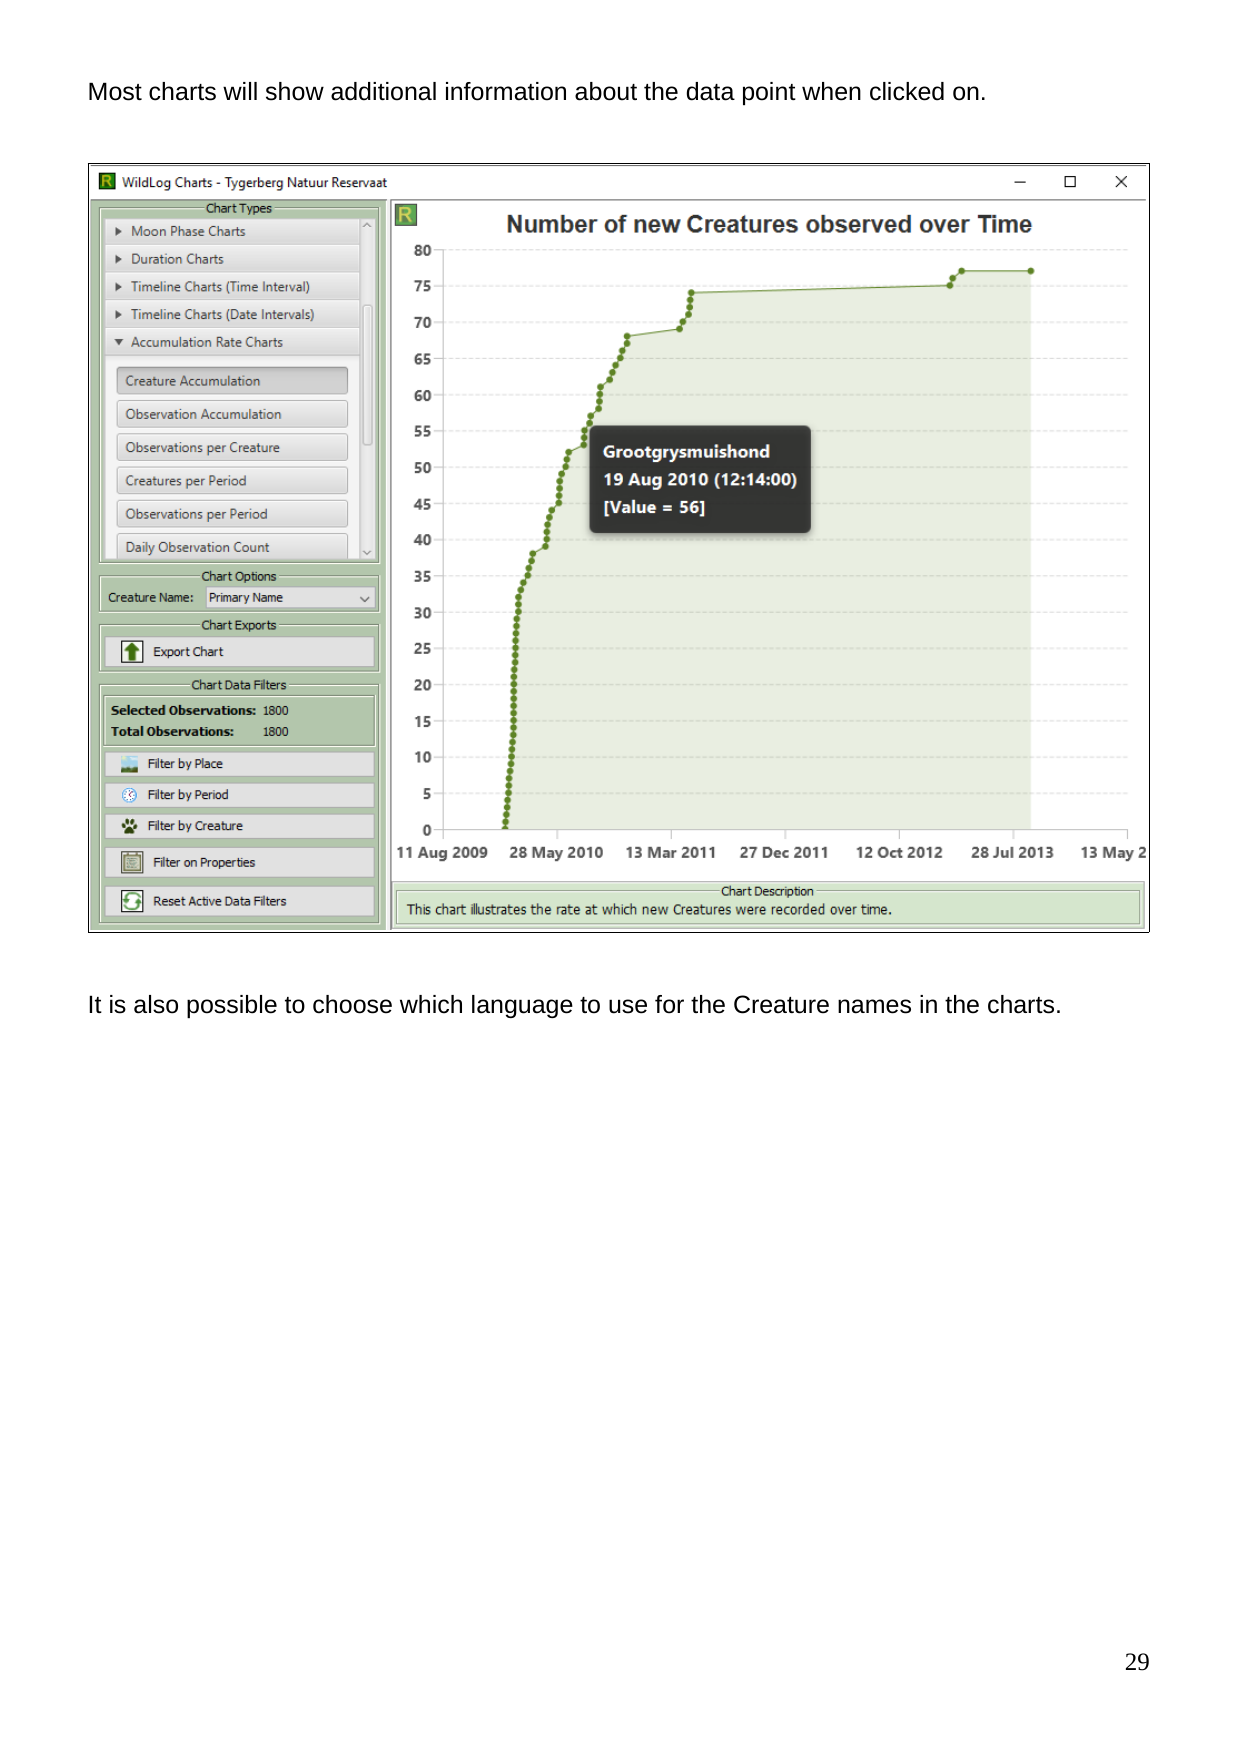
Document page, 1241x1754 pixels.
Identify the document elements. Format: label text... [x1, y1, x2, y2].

text Most charts will show additional information about the data point when clicked on. [87, 77, 1149, 105]
text It is also possible to choose which language to use for the Creature names in the charts. [87, 990, 1149, 1018]
picture [90, 165, 1147, 930]
